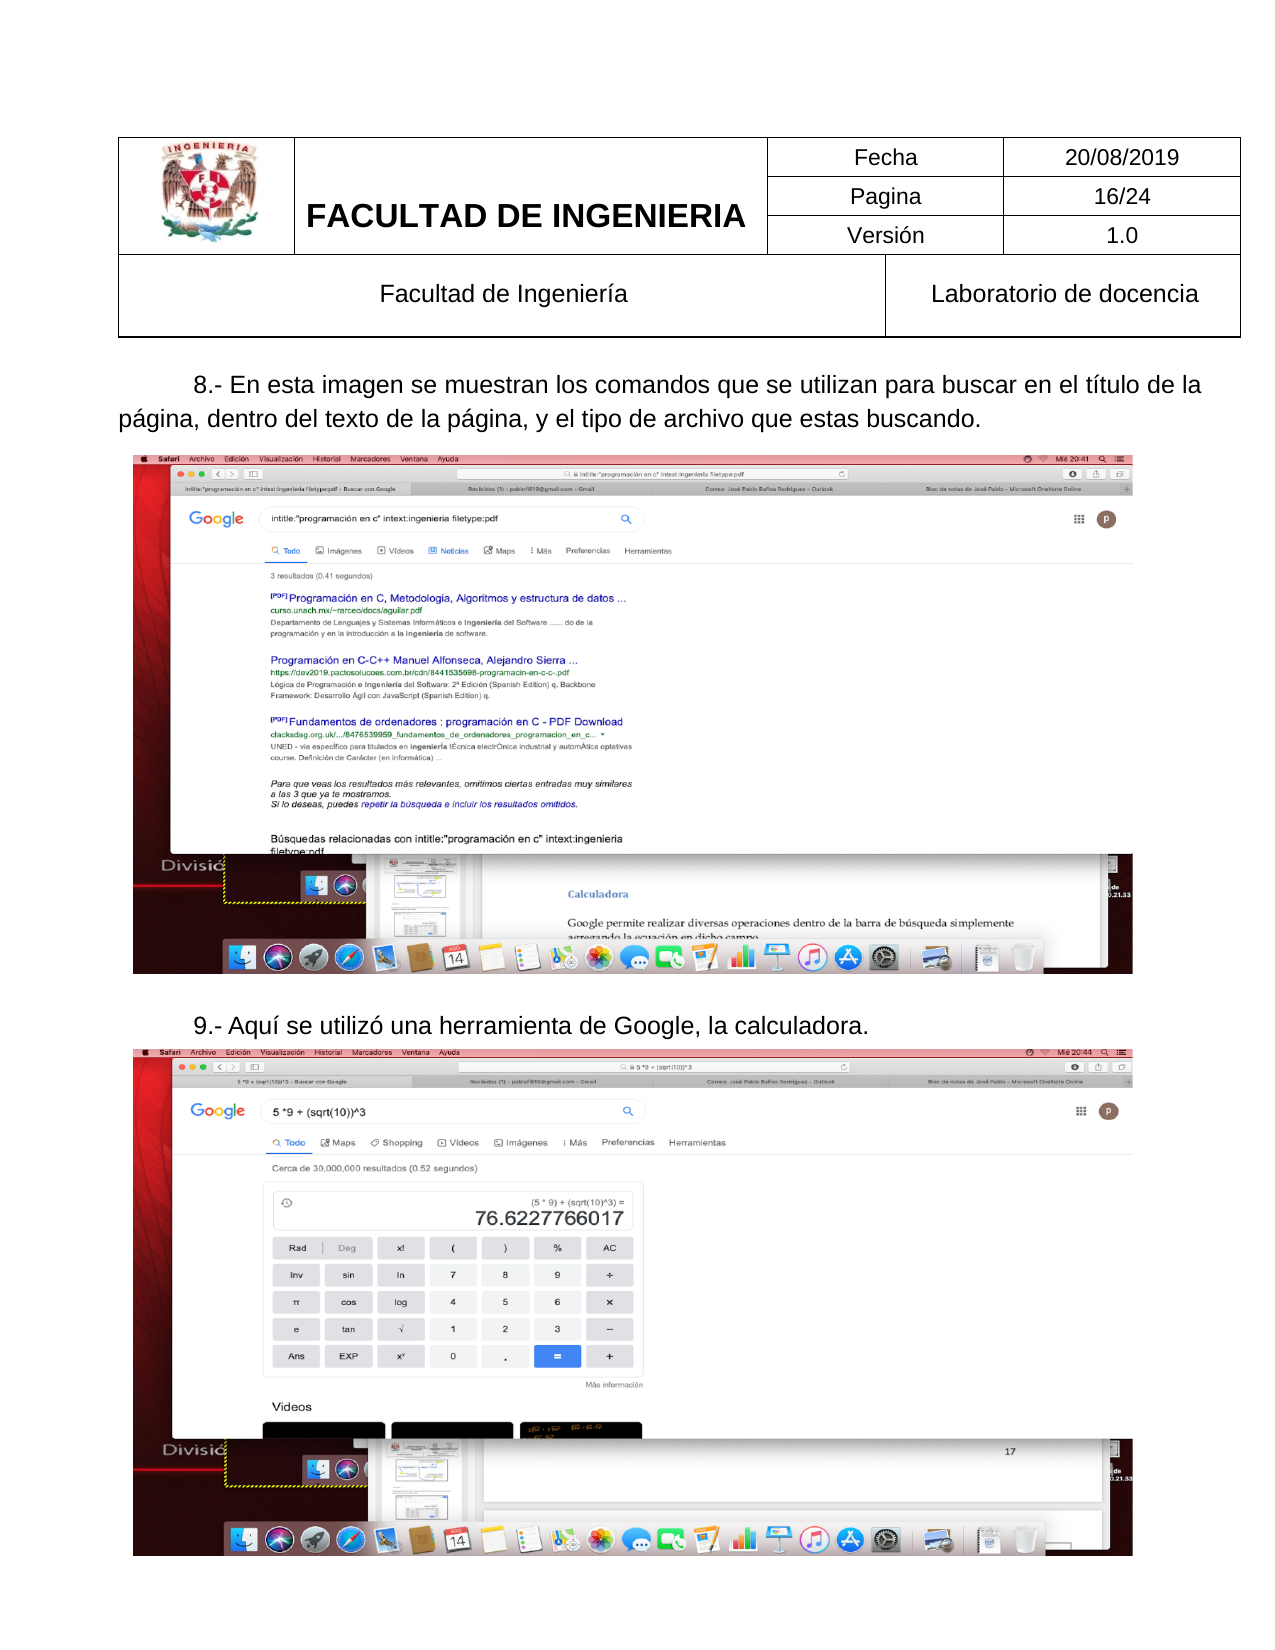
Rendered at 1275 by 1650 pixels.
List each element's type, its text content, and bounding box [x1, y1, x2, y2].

table_cell 16/24 [1004, 177, 1240, 215]
table_header FACULTAD DE INGENIERIA [295, 138, 767, 254]
text 8.- En esta imagen se muestran los comandos que se utilizan para buscar en el título de la página, dentro del texto de la página, y el tipo de archivo que estas buscando. [118, 371, 1205, 432]
table_header 20/08/2019 [1004, 138, 1240, 176]
table_header Fecha [768, 138, 1003, 176]
table_cell Laboratorio de docencia [886, 255, 1240, 336]
table_cell Facultad de Ingeniería [119, 255, 885, 336]
table_cell 1.0 [1004, 216, 1240, 254]
table_header [119, 138, 294, 254]
table_cell Pagina [768, 177, 1003, 215]
table_cell Versión [768, 216, 1003, 254]
text 9.- Aquí se utilizó una herramienta de Google, la calculadora. [118, 1011, 1205, 1040]
